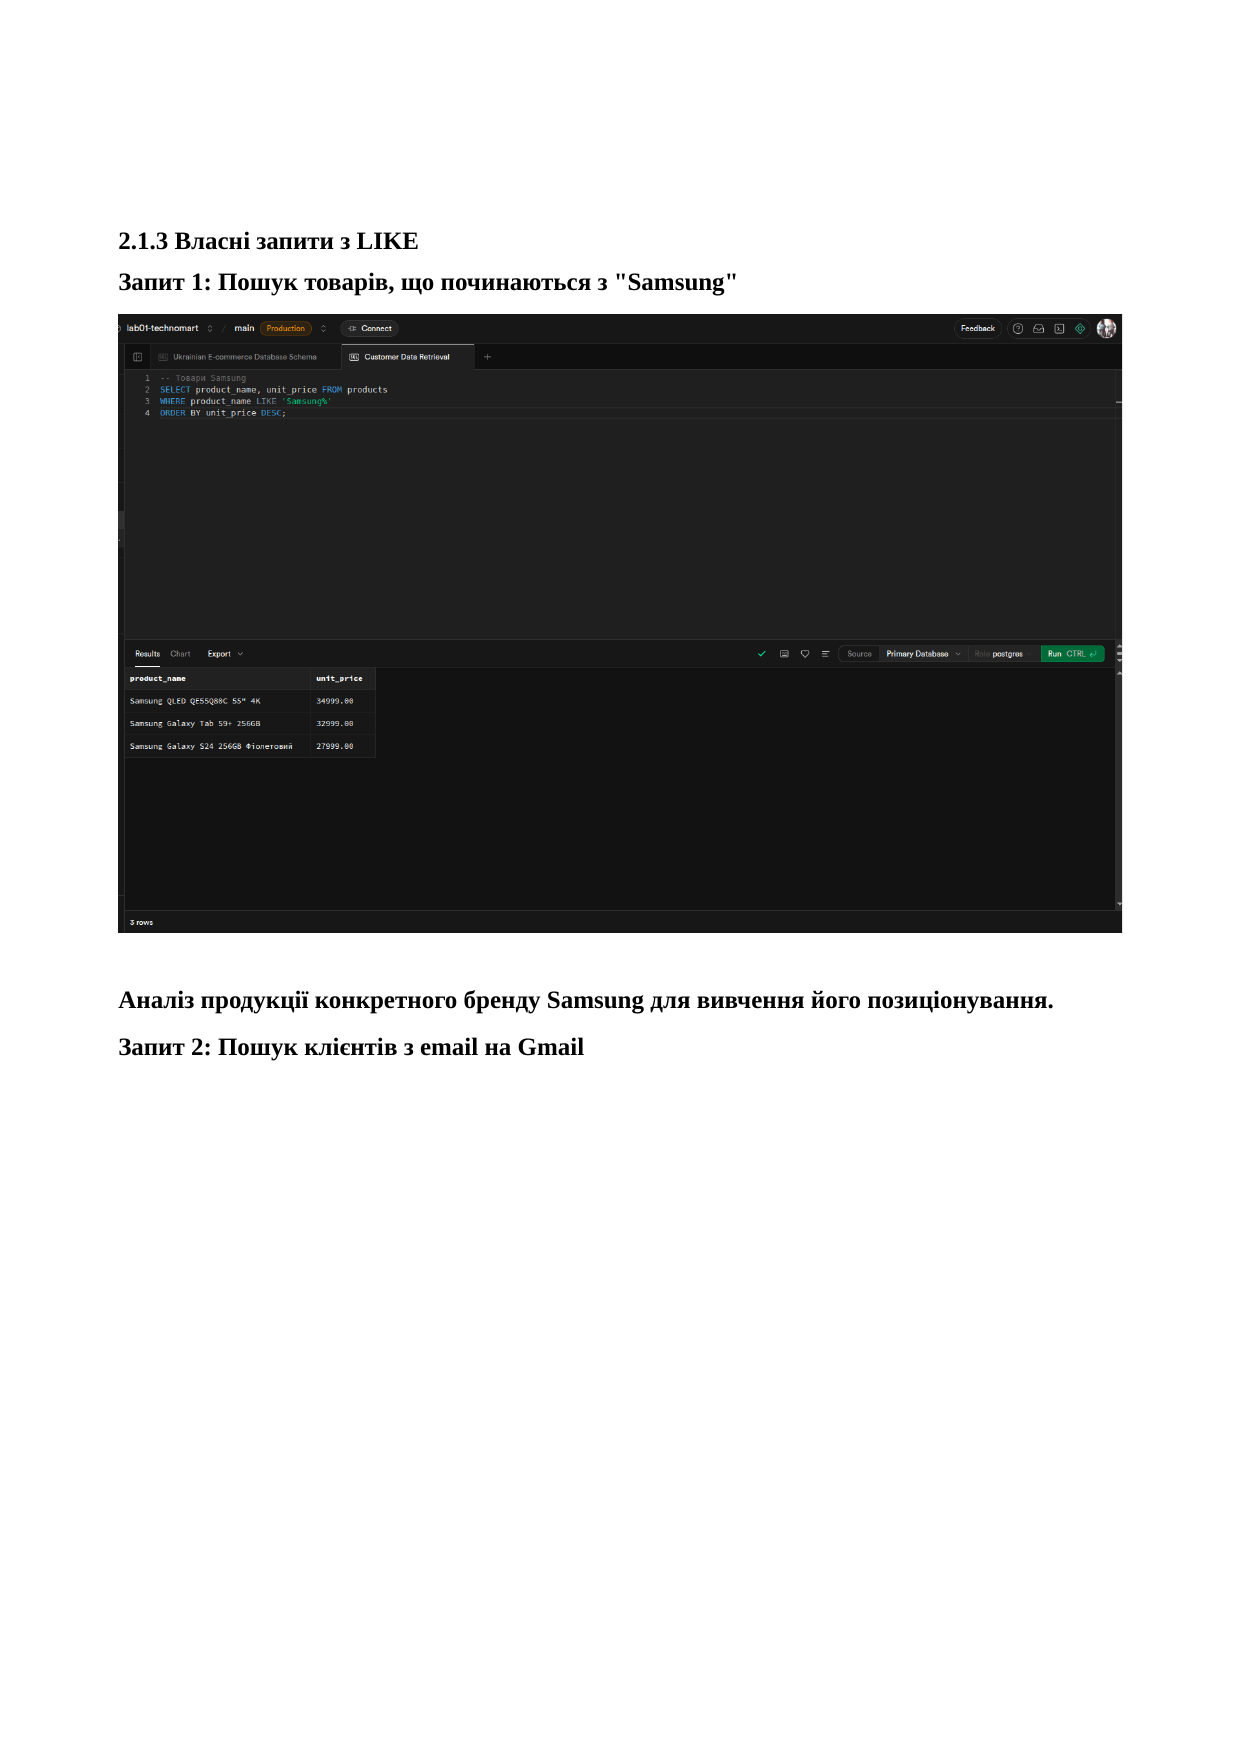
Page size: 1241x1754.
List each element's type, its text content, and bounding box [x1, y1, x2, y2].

text Аналіз продукції конкретного бренду Samsung для вивчення його позиціонування. [118, 985, 1122, 1014]
text Запит 2: Пошук клієнтів з email на Gmail [118, 1032, 1122, 1061]
text Запит 1: Пошук товарів, що починаються з "Samsung" [118, 267, 1122, 296]
subtitle 2.1.3 Власні запити з LIKE [118, 226, 1122, 254]
picture [118, 314, 1123, 933]
